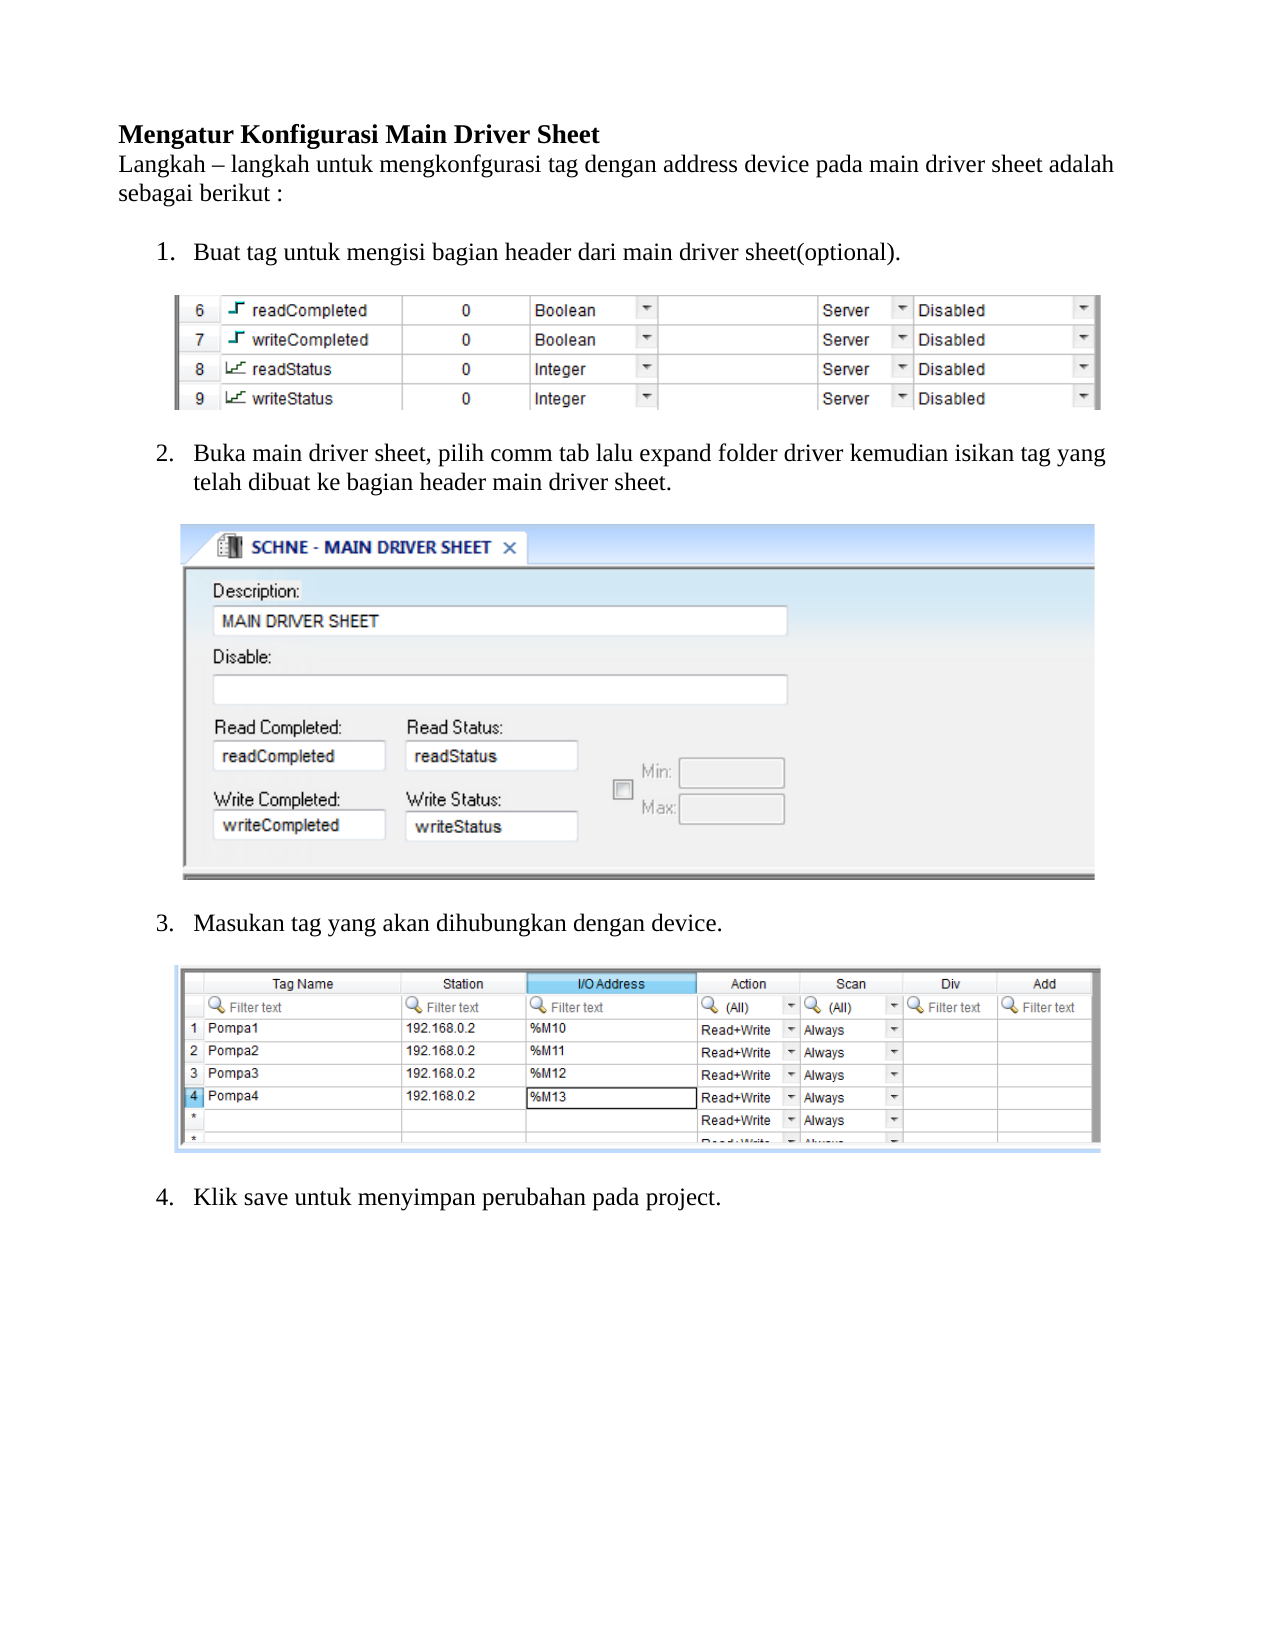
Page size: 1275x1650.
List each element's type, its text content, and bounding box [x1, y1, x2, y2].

list Buat tag untuk mengisi bagian header dari main driver sheet(optional). [156, 236, 1157, 267]
text Mengatur Konfigurasi Main Driver Sheet [118, 118, 1157, 149]
list Klik save untuk menyimpan perubahan pada project. [156, 1182, 1157, 1211]
picture [174, 295, 1101, 410]
list Buka main driver sheet, pilih comm tab lalu expand folder driver kemudian isikan tag yang telah dibuat ke bagian header main driver sheet. [156, 438, 1157, 496]
list Masukan tag yang akan dihubungkan dengan device. [156, 908, 1157, 937]
picture [180, 524, 1095, 880]
picture [174, 965, 1101, 1153]
text Langkah – langkah untuk mengkonfgurasi tag dengan address device pada main driver sheet adalah sebagai berikut : [118, 149, 1157, 207]
